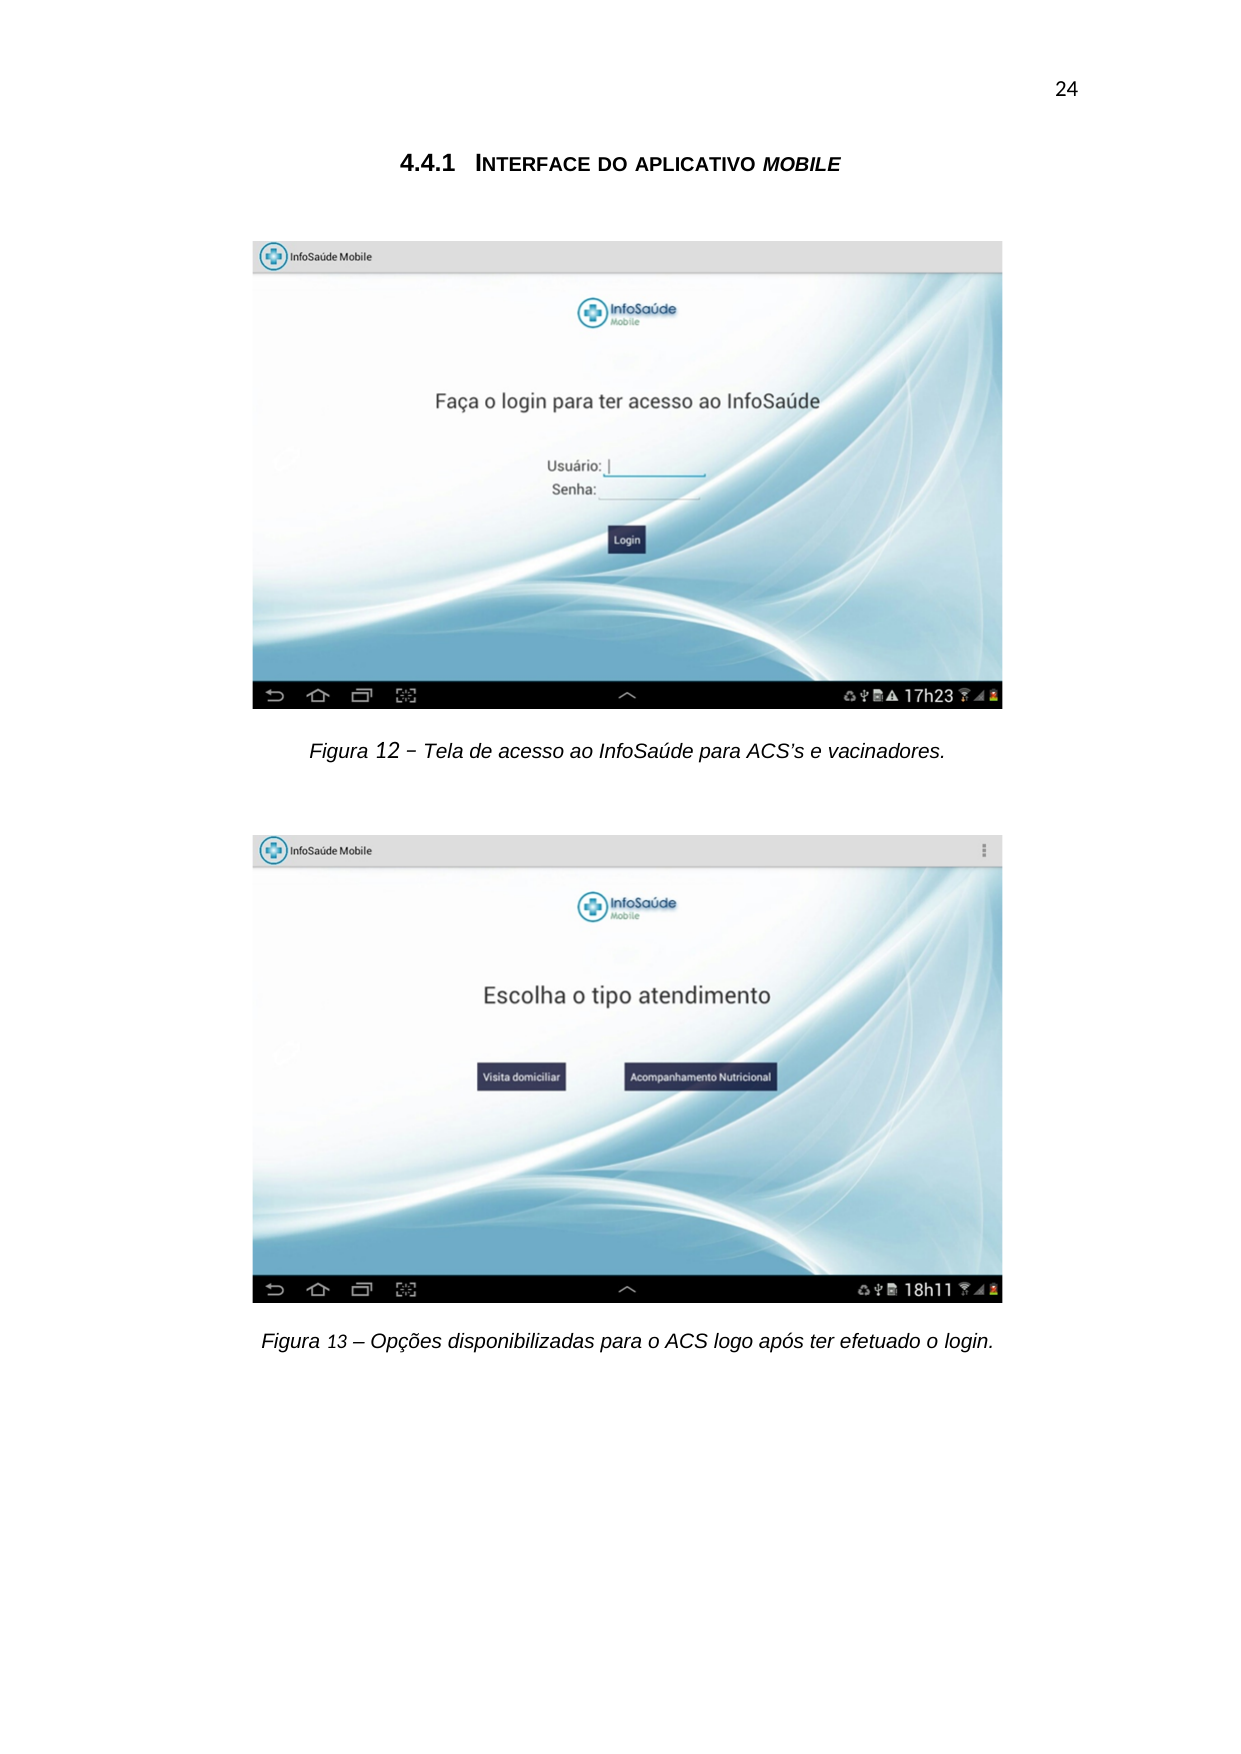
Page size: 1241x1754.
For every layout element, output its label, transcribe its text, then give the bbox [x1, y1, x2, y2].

list Interface do aplicativo mobile [400, 148, 1078, 176]
picture [252, 835, 1003, 1303]
picture [252, 241, 1003, 709]
text Figura 12 – Tela de acesso ao InfoSaúde para ACS’s e vacinadores. [177, 734, 1078, 765]
text Figura 13 – Opções disponibilizadas para o ACS logo após ter efetuado o login. [177, 1328, 1078, 1354]
